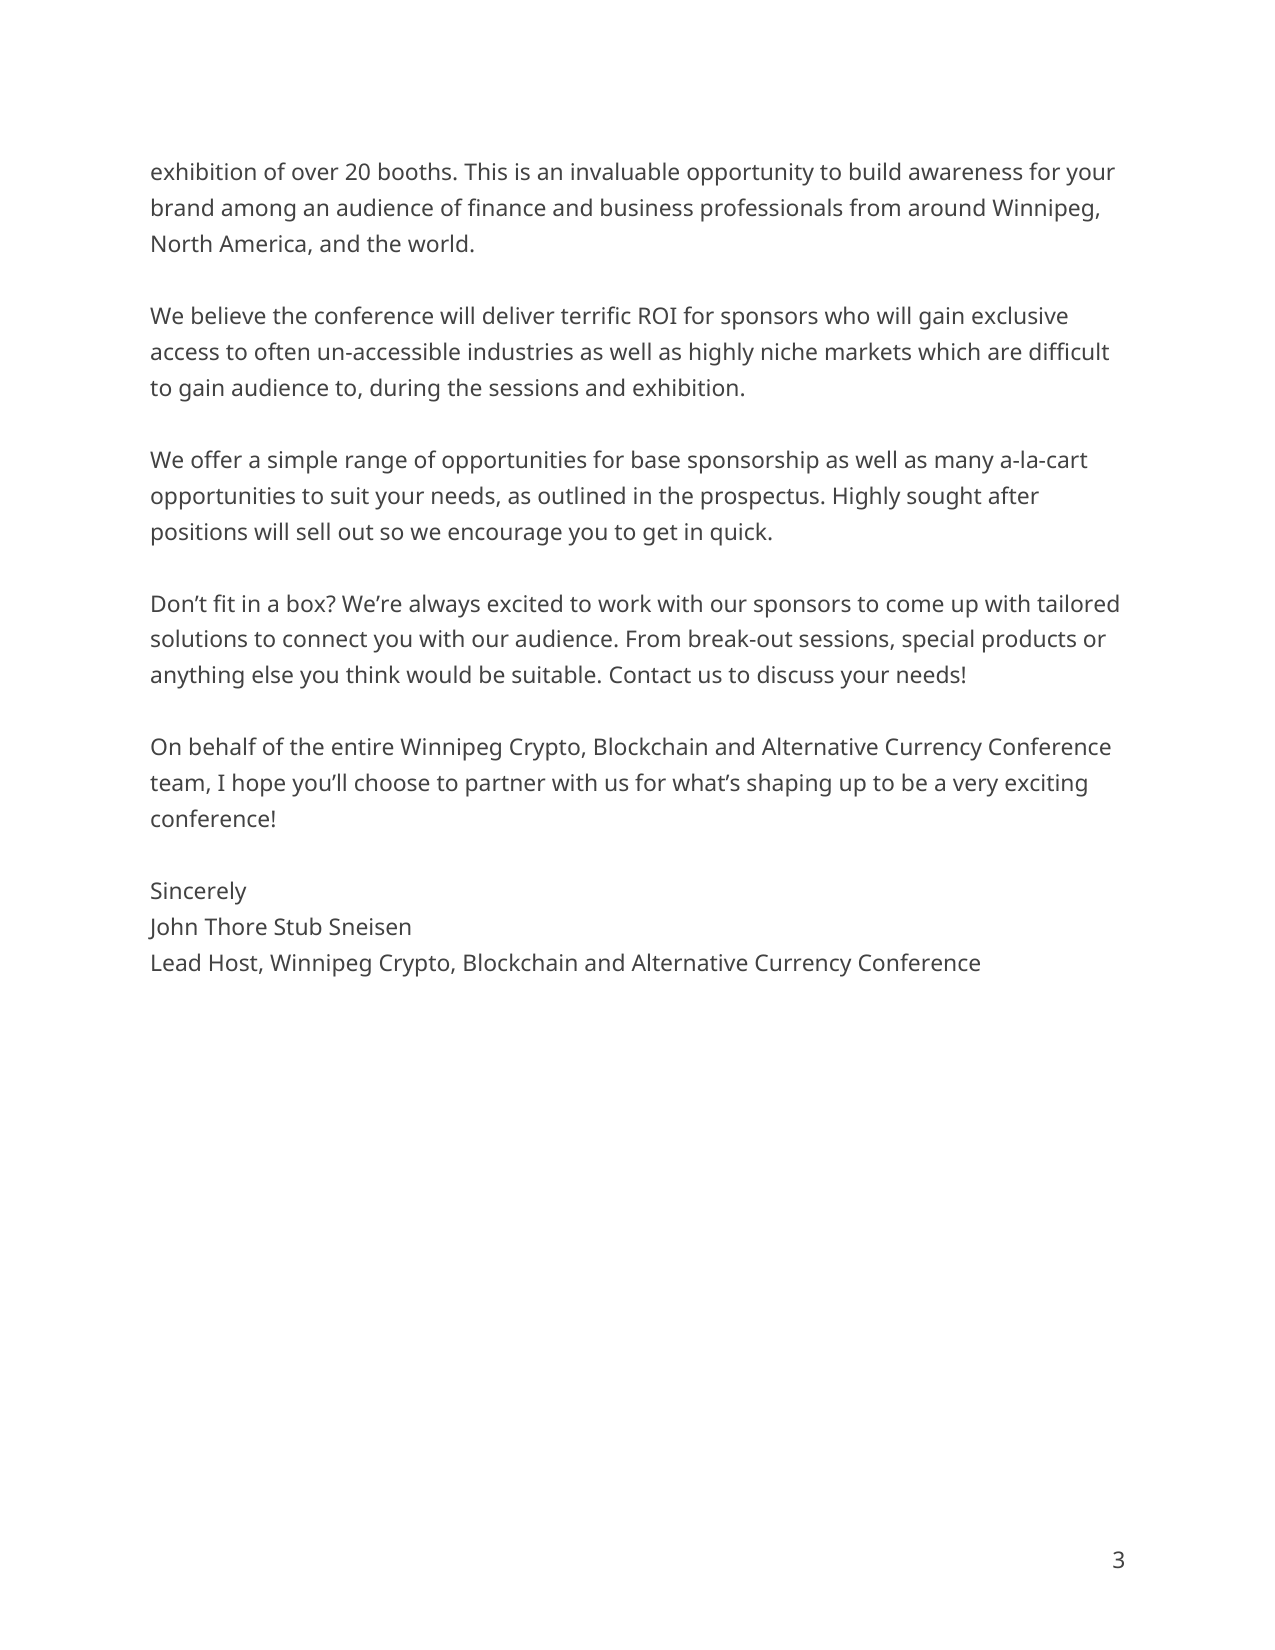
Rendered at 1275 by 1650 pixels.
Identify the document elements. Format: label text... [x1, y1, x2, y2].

text Don’t fit in a box? We’re always excited to work with our sponsors to come up with tailored solutions to connect you with our audience. From break-out sessions, special products or anything else you think would be suitable. Contact us to discuss your needs! [150, 587, 1125, 691]
text We offer a simple range of opportunities for base sponsorship as well as many a-la-cart opportunities to suit your needs, as outlined in the prospectus. Highly sought after positions will sell out so we encourage you to get in quick. [150, 444, 1125, 547]
text We believe the conference will deliver terrific ROI for sponsors who will gain exclusive access to often un-accessible industries as well as highly niche markets which are difficult to gain audience to, during the sessions and exhibition. [150, 300, 1125, 403]
text John Thore Stub Sneisen Lead Host, Winnipeg Crypto, Blockchain and Alternative Currency Conference [150, 911, 1125, 978]
text Sincerely [150, 875, 1125, 906]
text On behalf of the entire Winnipeg Crypto, Blockchain and Alternative Currency Conference team, I hope you’ll choose to partner with us for what’s shaping up to be a very exciting conference! [150, 731, 1125, 834]
text exhibition of over 20 booths. This is an invaluable opportunity to build awareness for your brand among an audience of finance and business professionals from around Winnipeg, North America, and the world. [150, 156, 1125, 259]
